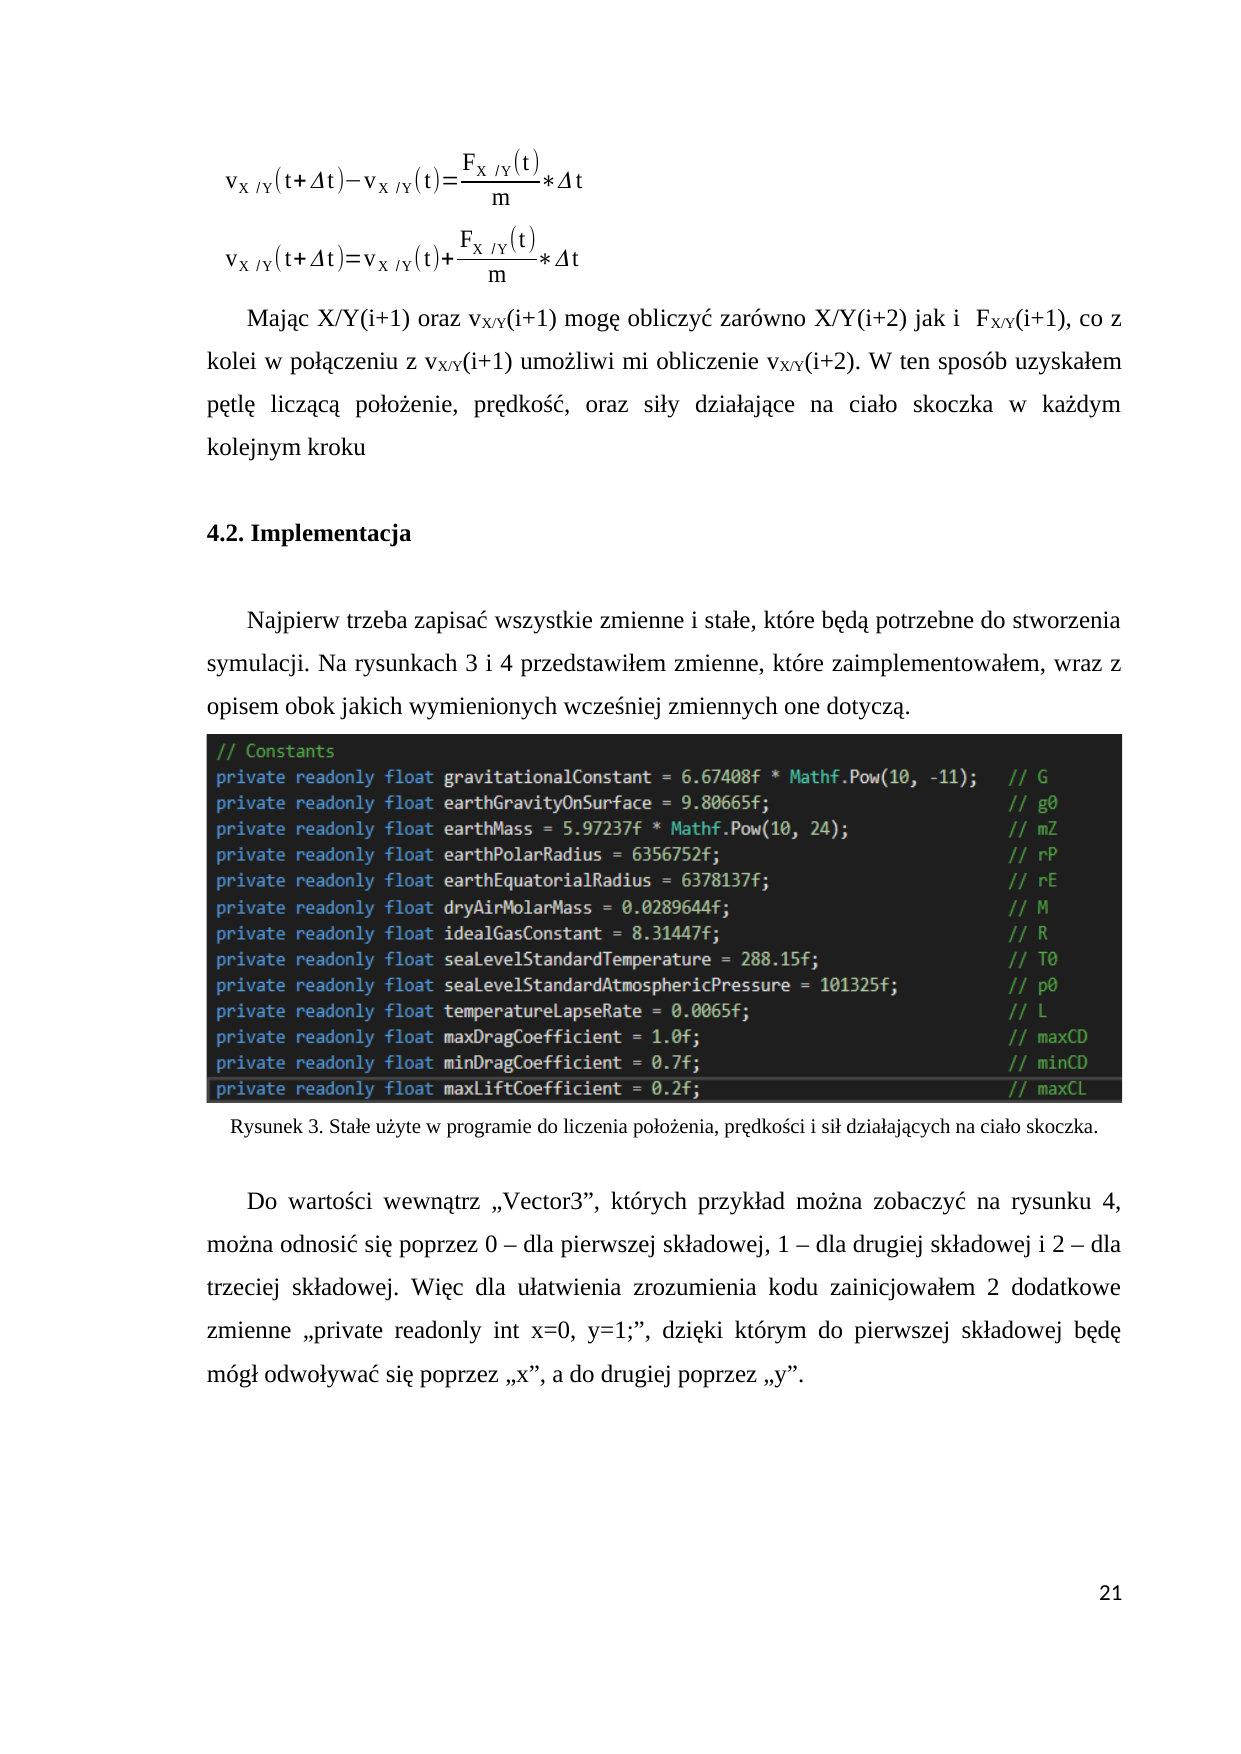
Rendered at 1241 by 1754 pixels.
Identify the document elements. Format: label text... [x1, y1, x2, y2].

text Najpierw trzeba zapisać wszystkie zmienne i stałe, które będą potrzebne do stworzenia symulacji. Na rysunkach 3 i 4 przedstawiłem zmienne, które zaimplementowałem, wraz z opisem obok jakich wymienionych wcześniej zmiennych one dotyczą. [207, 605, 1122, 720]
text Mając X/Y(i+1) oraz vX/Y(i+1) mogę obliczyć zarówno X/Y(i+2) jak i FX/Y(i+1), co z kolei w połączeniu z vX/Y(i+1) umożliwi mi obliczenie vX/Y(i+2). W ten sposób uzyskałem pętlę liczącą położenie, prędkość, oraz siły działające na ciało skoczka w każdym kolejnym kroku [207, 303, 1122, 461]
text Rysunek 3. Stałe użyte w programie do liczenia położenia, prędkości i sił działających na ciało skoczka. [207, 1103, 1122, 1138]
text Do wartości wewnątrz „Vector3”, których przykład można zobaczyć na rysunku 4, można odnosić się poprzez 0 – dla pierwszej składowej, 1 – dla drugiej składowej i 2 – dla trzeciej składowej. Więc dla ułatwienia zrozumienia kodu zainicjowałem 2 dodatkowe zmienne „private readonly int x=0, y=1;”, dzięki którym do pierwszej składowej będę mógł odwoływać się poprzez „x”, a do drugiej poprzez „y”. [207, 1186, 1122, 1387]
picture [206, 734, 1123, 1103]
text 4.2. Implementacja [207, 518, 1122, 547]
